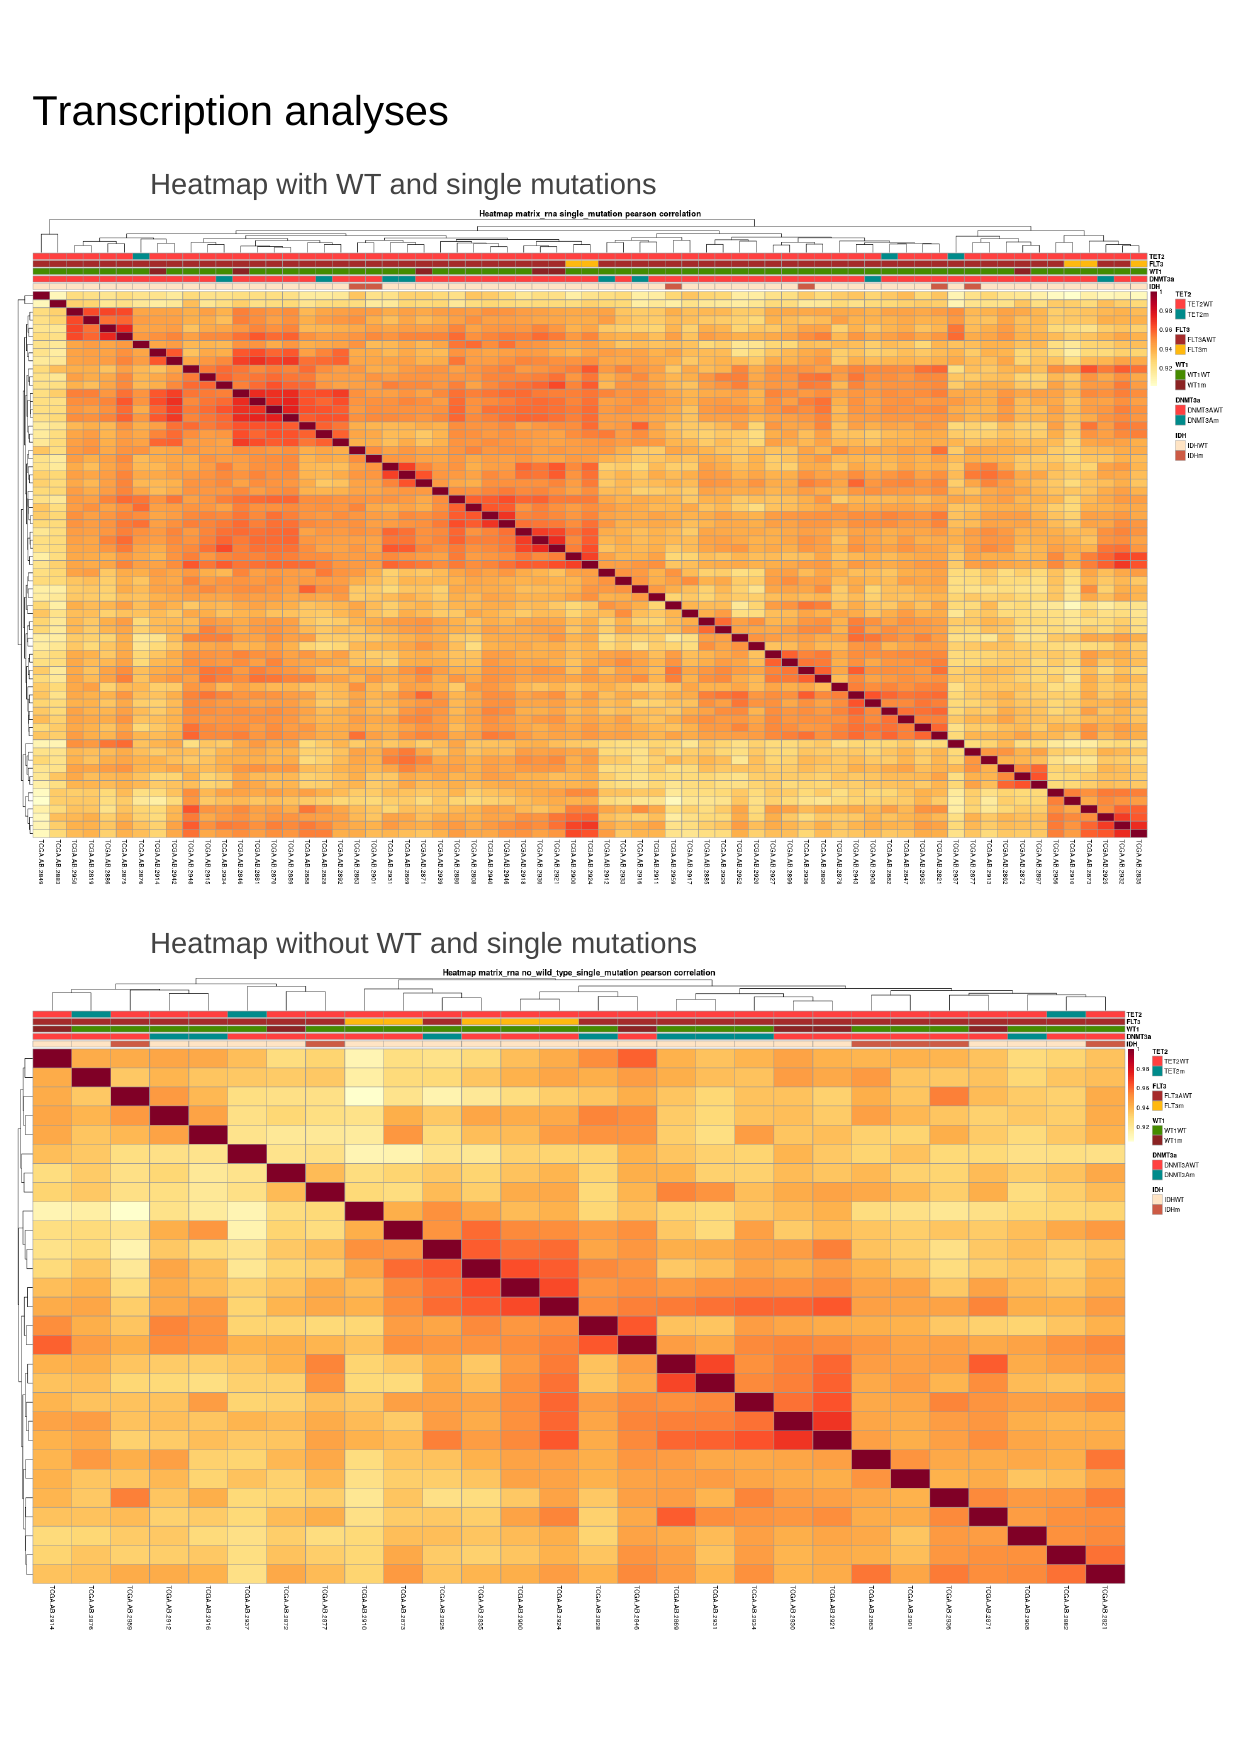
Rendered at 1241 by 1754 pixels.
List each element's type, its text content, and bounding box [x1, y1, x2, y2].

picture [17, 968, 1201, 1634]
picture [17, 209, 1225, 889]
subtitle Heatmap with WT and single mutations [150, 167, 1090, 201]
subtitle Heatmap without WT and single mutations [150, 926, 1090, 960]
subtitle Transcription analyses [32, 86, 1090, 134]
